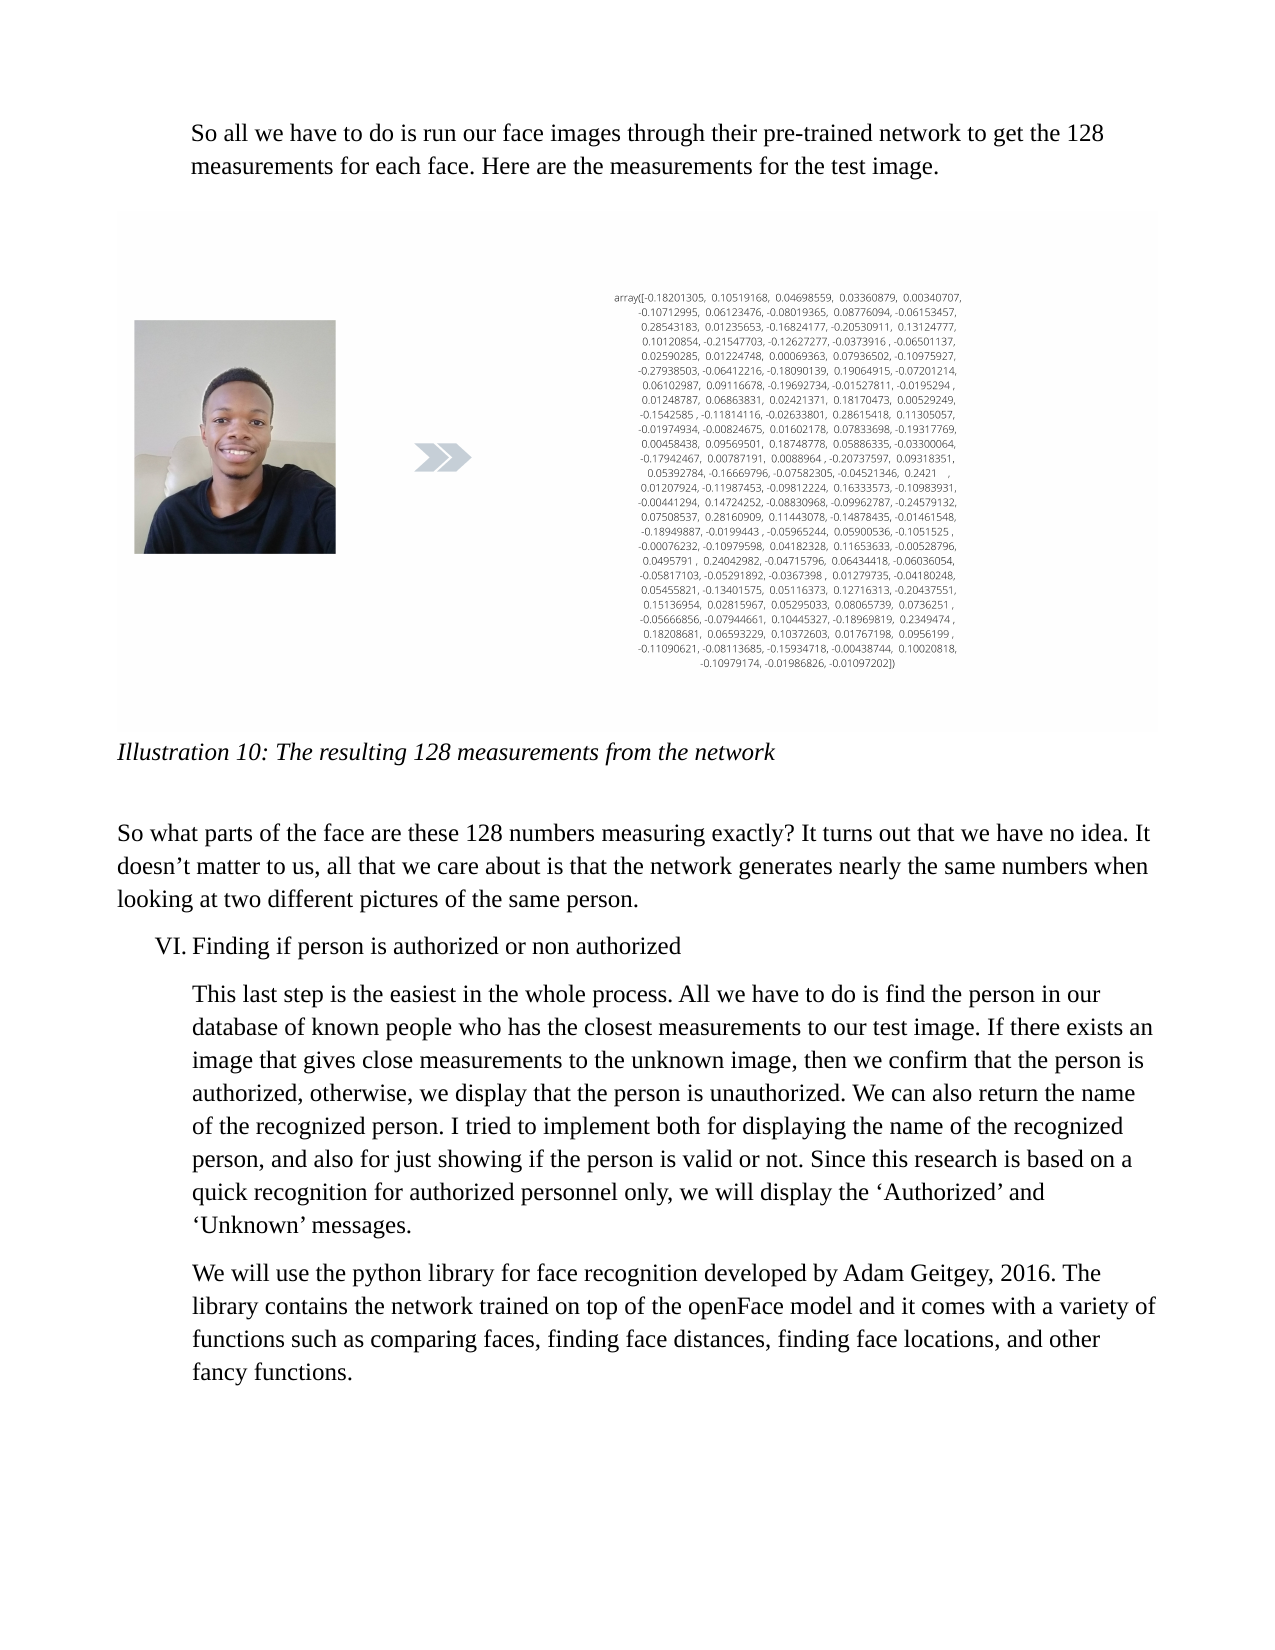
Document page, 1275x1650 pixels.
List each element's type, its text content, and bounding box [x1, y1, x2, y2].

text Illustration 10: The resulting 128 measurements from the network [117, 732, 1158, 766]
list We will use the python library for face recognition developed by Adam Geitgey, 2016. The library contains the network trained on top of the openFace model and it comes with a variety of functions such as comparing faces, finding face distances, finding face locations, and other fancy functions. [154, 1258, 1158, 1386]
text So what parts of the face are these 128 numbers measuring exactly? It turns out that we have no idea. It doesn’t matter to us, all that we care about is that the network generates nearly the same numbers when looking at two different pictures of the same person. [117, 818, 1158, 913]
list Finding if person is authorized or non authorized [154, 931, 1158, 960]
text So all we have to do is run our face images through their pre-trained network to get the 128 measurements for each face. Here are the measurements for the test image. [117, 118, 1158, 180]
list This last step is the easiest in the whole process. All we have to do is find the person in our database of known people who has the closest measurements to our test image. If there exists an image that gives close measurements to the unknown image, then we confirm that the person is authorized, otherwise, we display that the person is unauthorized. We can also return the name of the recognized person. I tried to implement both for displaying the name of the recognized person, and also for just showing if the person is valid or not. Since this research is based on a quick recognition for authorized personnel only, we will display the ‘Authorized’ and ‘Unknown’ messages. [154, 979, 1158, 1239]
picture [116, 211, 1158, 732]
